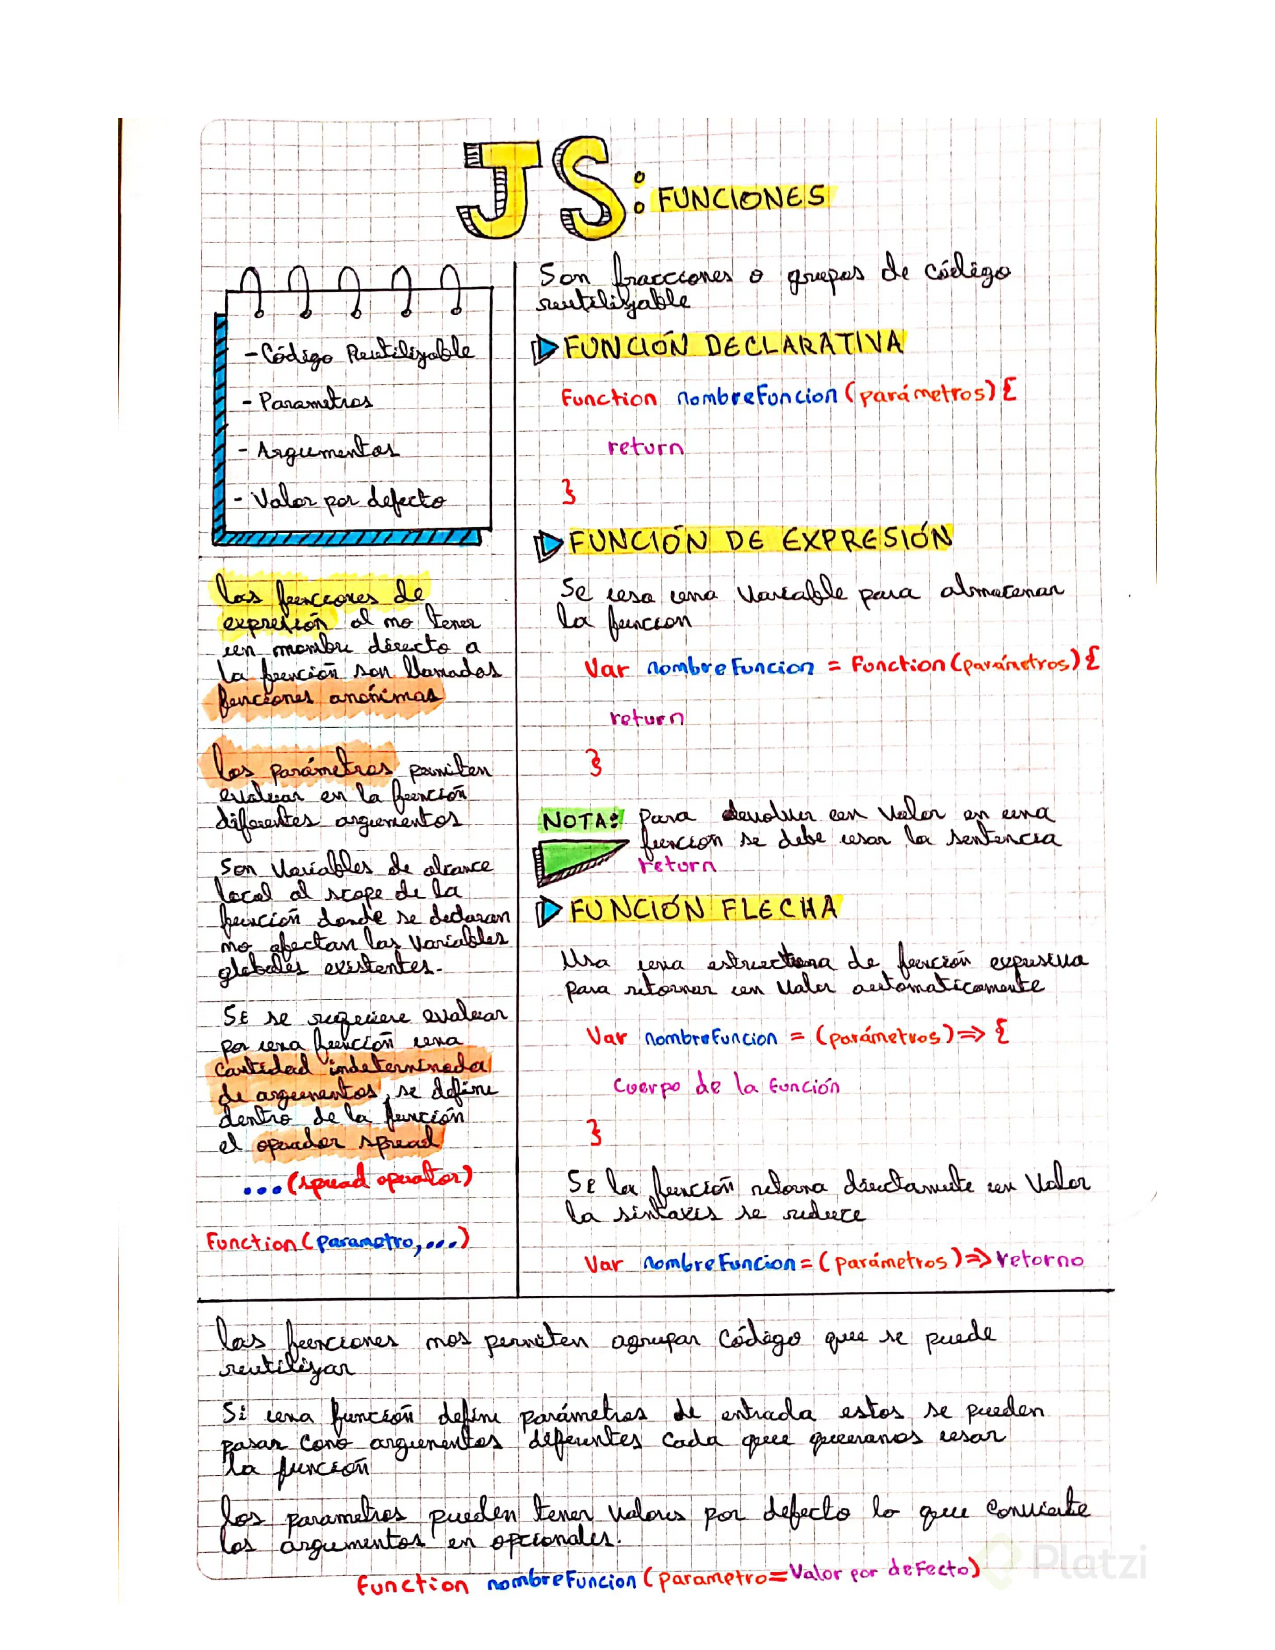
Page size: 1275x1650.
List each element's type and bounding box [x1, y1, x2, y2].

picture [118, 118, 1157, 1605]
